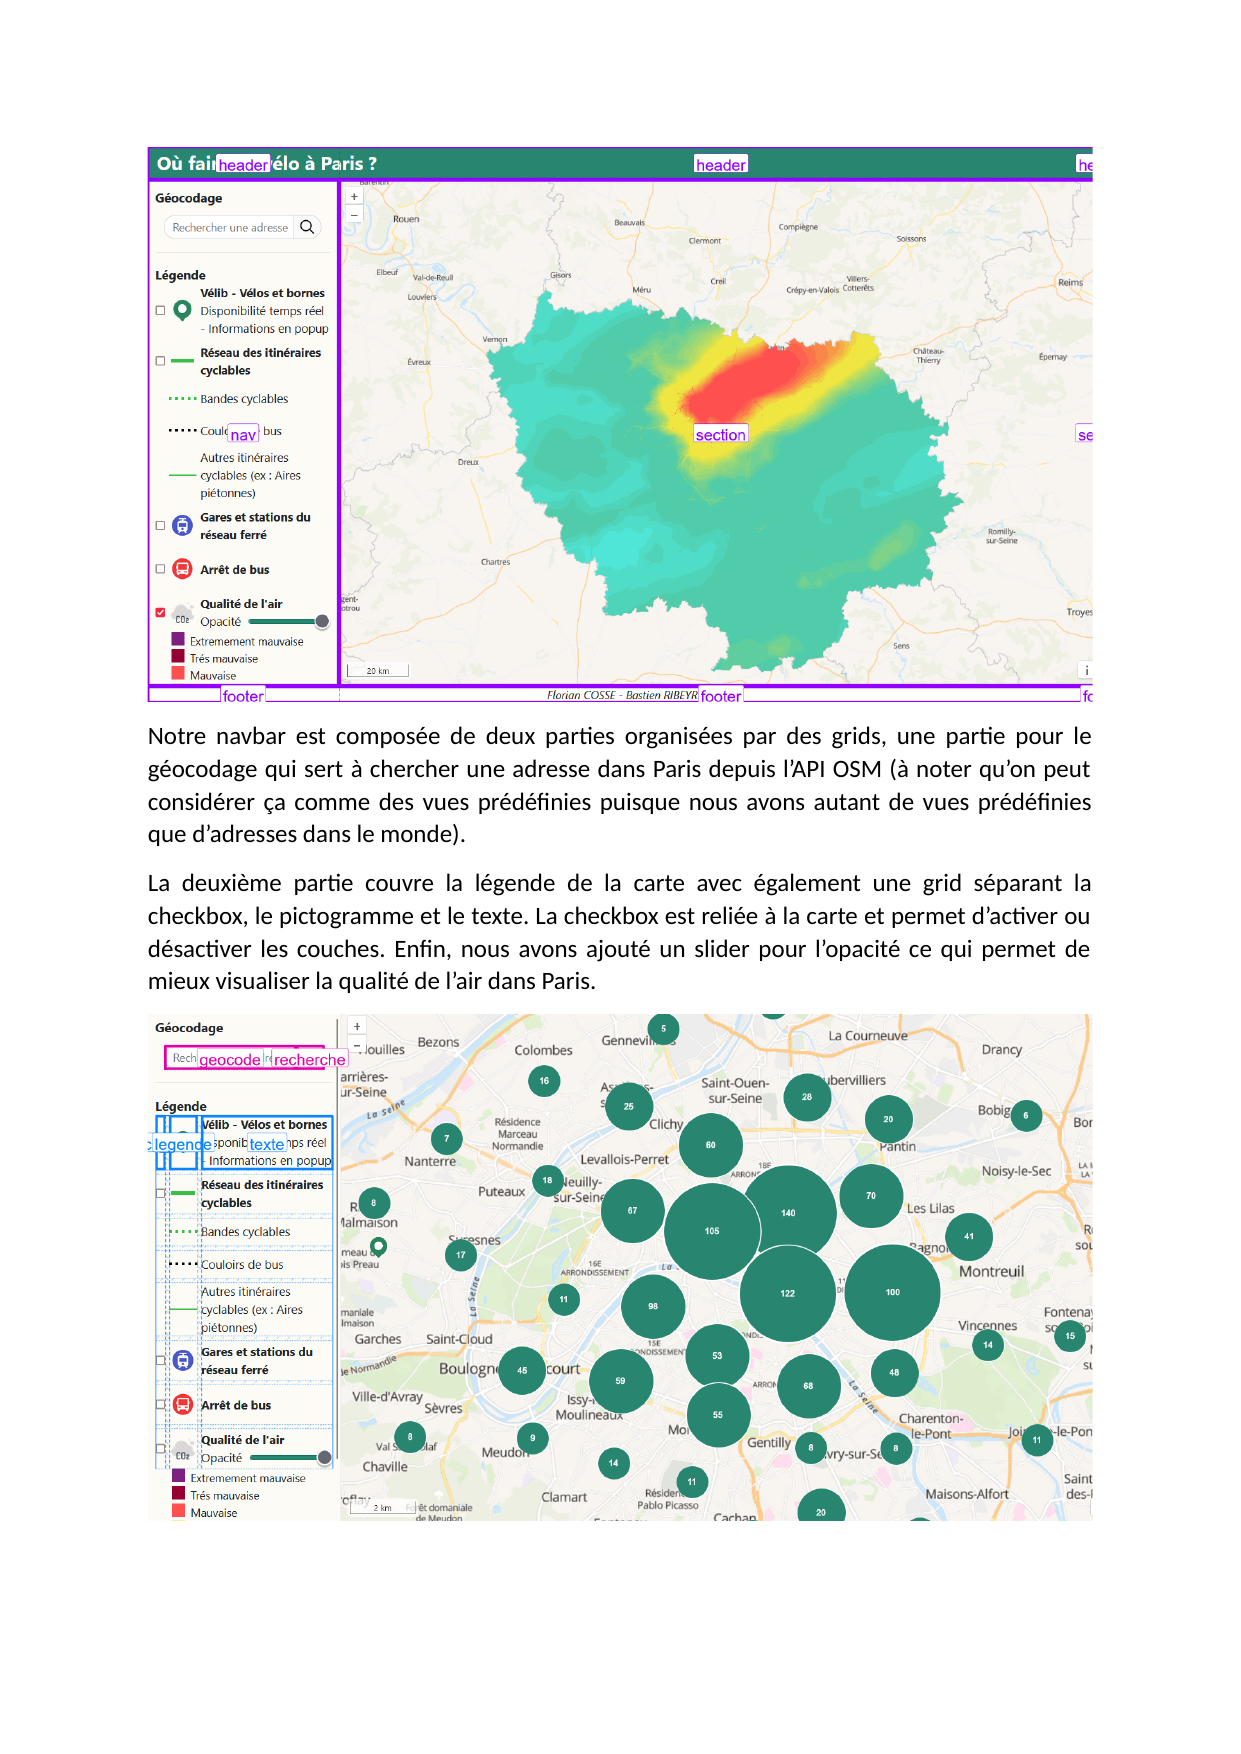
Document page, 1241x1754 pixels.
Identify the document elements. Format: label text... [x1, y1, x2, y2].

text Notre navbar est composée de deux parties organisées par des grids, une partie pour le géocodage qui sert à chercher une adresse dans Paris depuis l’API OSM (à noter qu’on peut considérer ça comme des vues prédéfinies puisque nous avons autant de vues prédéfinies que d’adresses dans le monde). [148, 721, 1093, 849]
text La deuxième partie couvre la légende de la carte avec également une grid séparant la checkbox, le pictogramme et le texte. La checkbox est reliée à la carte et permet d’activer ou désactiver les couches. Enfin, nous avons ajouté un slider pour l’opacité ce qui permet de mieux visualiser la qualité de l’air dans Paris. [148, 868, 1093, 996]
